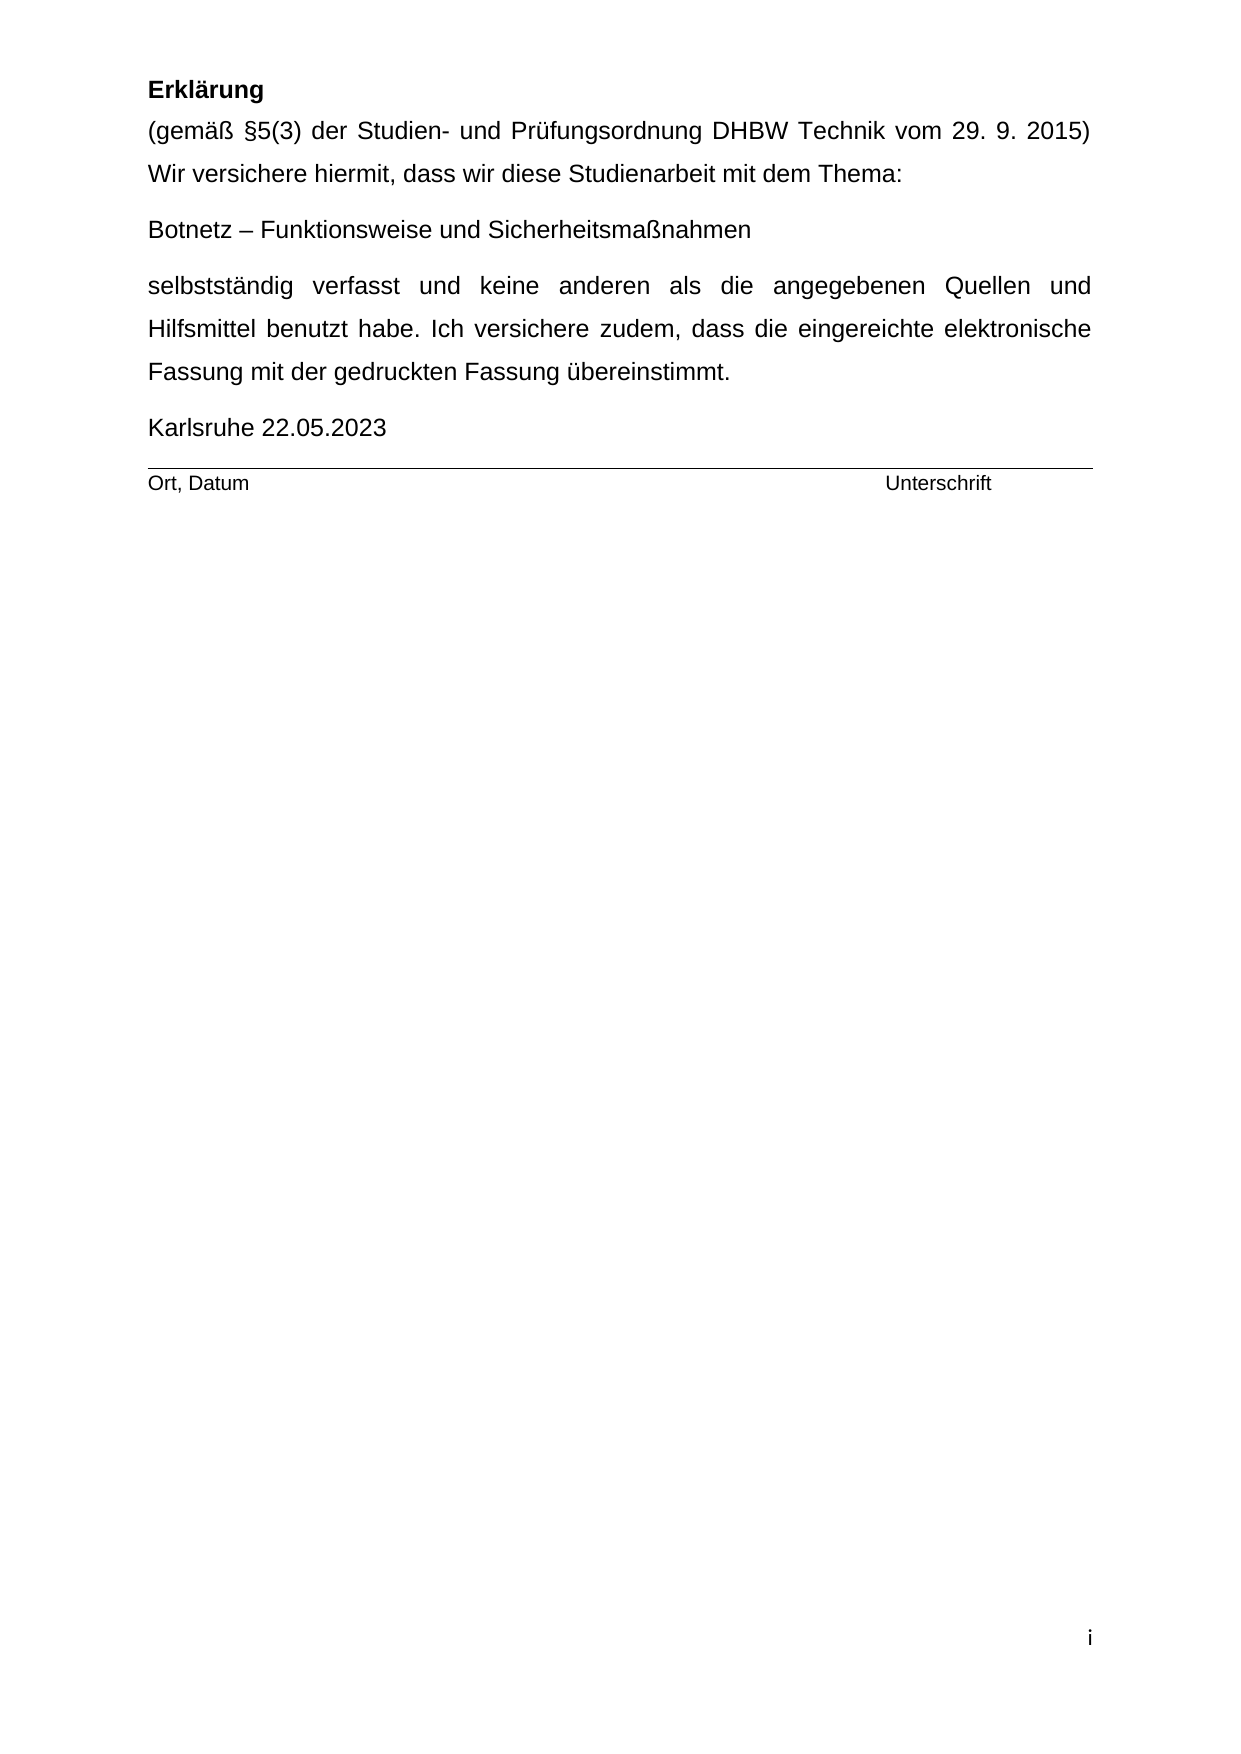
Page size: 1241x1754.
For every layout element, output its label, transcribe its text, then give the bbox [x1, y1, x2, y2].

text Erklärung [148, 75, 1093, 104]
text Karlsruhe 22.05.2023 [148, 412, 1093, 441]
text Ort, Datum Unterschrift [148, 469, 1093, 495]
text Botnetz – Funktionsweise und Sicherheitsmaßnahmen [148, 215, 1093, 244]
text selbstständig verfasst und keine anderen als die angegebenen Quellen und Hilfsmittel benutzt habe. Ich versichere zudem, dass die eingereichte elektronische Fassung mit der gedruckten Fassung übereinstimmt. [148, 271, 1093, 386]
text (gemäß §5(3) der Studien- und Prüfungsordnung DHBW Technik vom 29. 9. 2015) Wir versichere hiermit, dass wir diese Studienarbeit mit dem Thema: [148, 116, 1093, 188]
